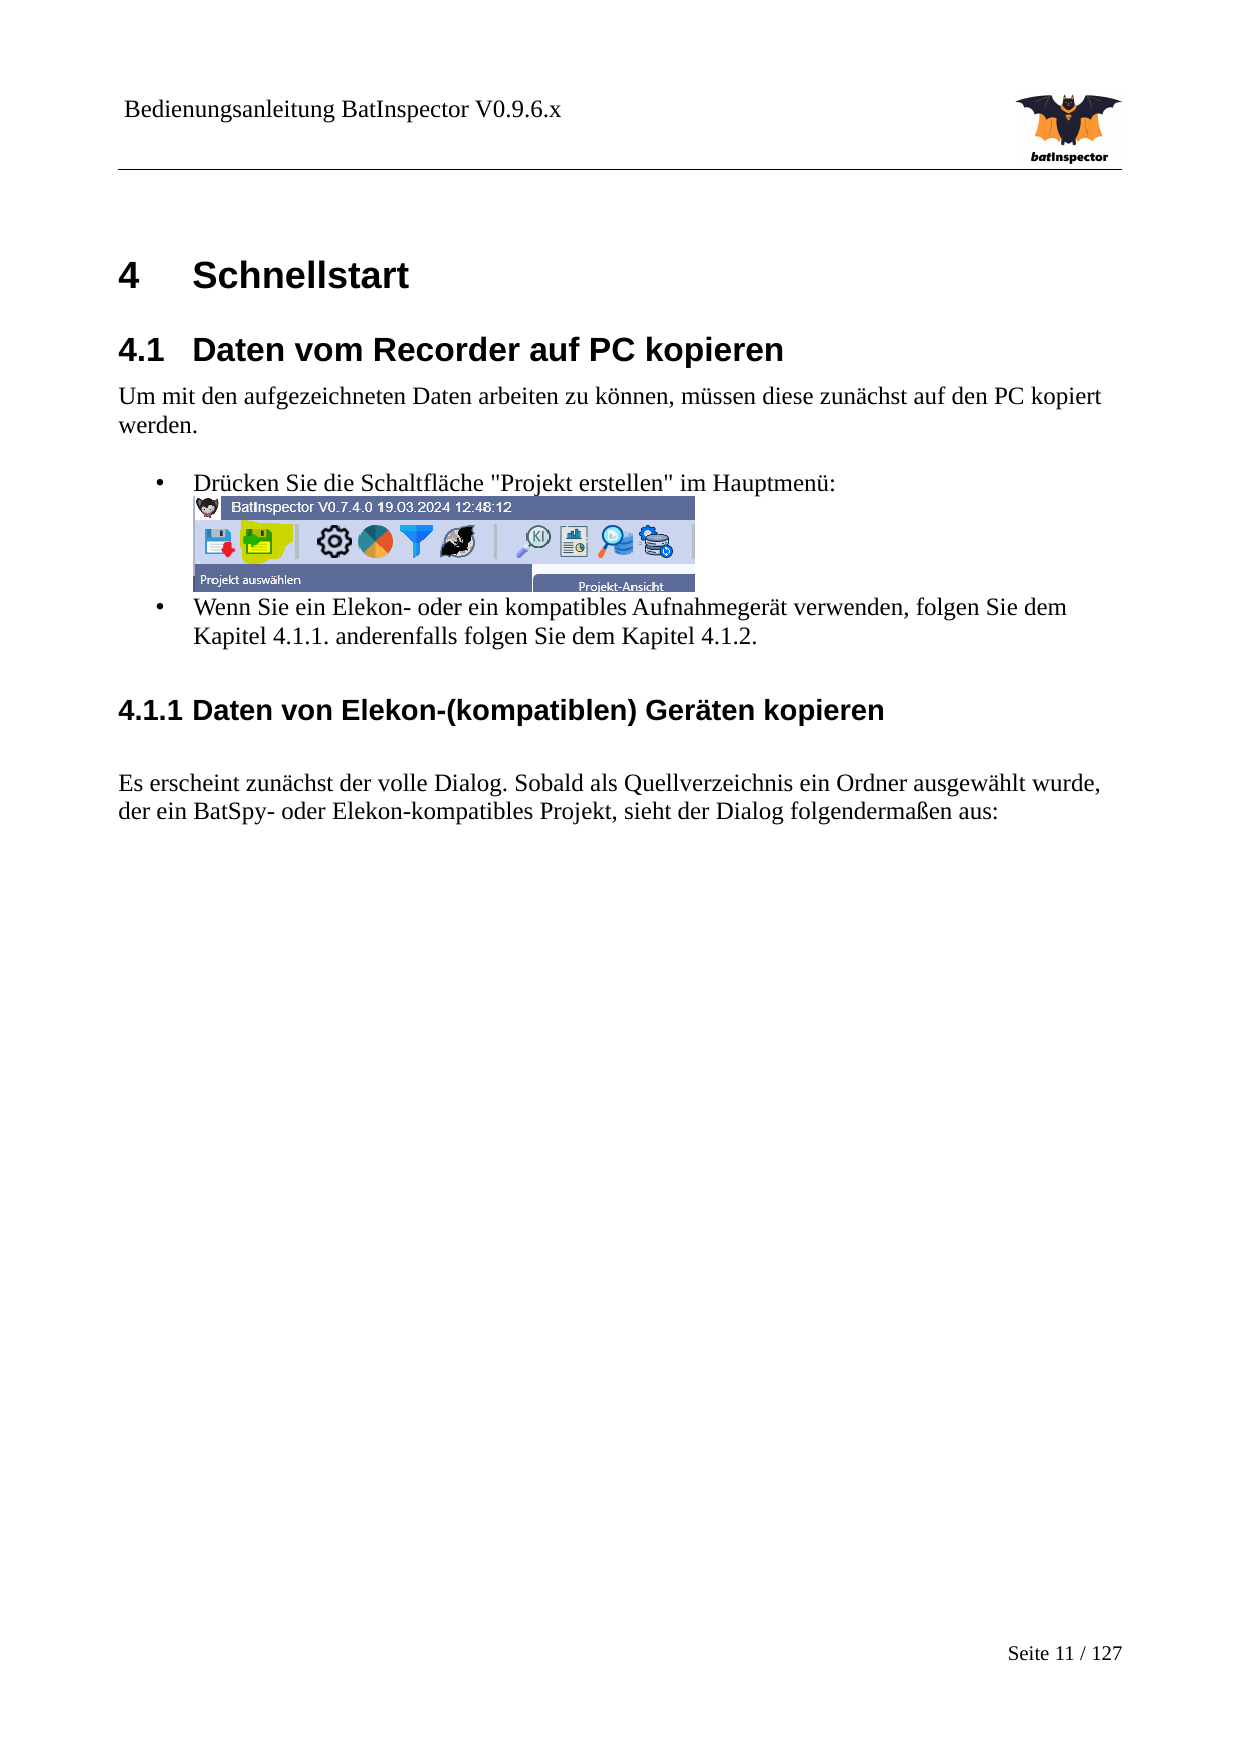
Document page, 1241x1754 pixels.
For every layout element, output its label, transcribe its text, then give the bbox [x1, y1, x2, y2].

text Um mit den aufgezeichneten Daten arbeiten zu können, müssen diese zunächst auf den PC kopiert werden. [118, 381, 1122, 439]
subtitle Daten von Elekon-(kompatiblen) Geräten kopieren [118, 693, 1122, 726]
list Drücken Sie die Schaltfläche "Projekt erstellen" im Hauptmenü: [156, 468, 1122, 592]
picture [1015, 88, 1125, 165]
subtitle Schnellstart [118, 253, 1122, 297]
subtitle Daten vom Recorder auf PC kopieren [118, 330, 1122, 369]
list Wenn Sie ein Elekon- oder ein kompatibles Aufnahmegerät verwenden, folgen Sie dem Kapitel 4.1.1. anderenfalls folgen Sie dem Kapitel 4.1.2. [156, 592, 1122, 649]
picture [193, 496, 695, 592]
text Es erscheint zunächst der volle Dialog. Sobald als Quellverzeichnis ein Ordner ausgewählt wurde, der ein BatSpy- oder Elekon-kompatibles Projekt, sieht der Dialog folgendermaßen aus: [118, 768, 1122, 825]
